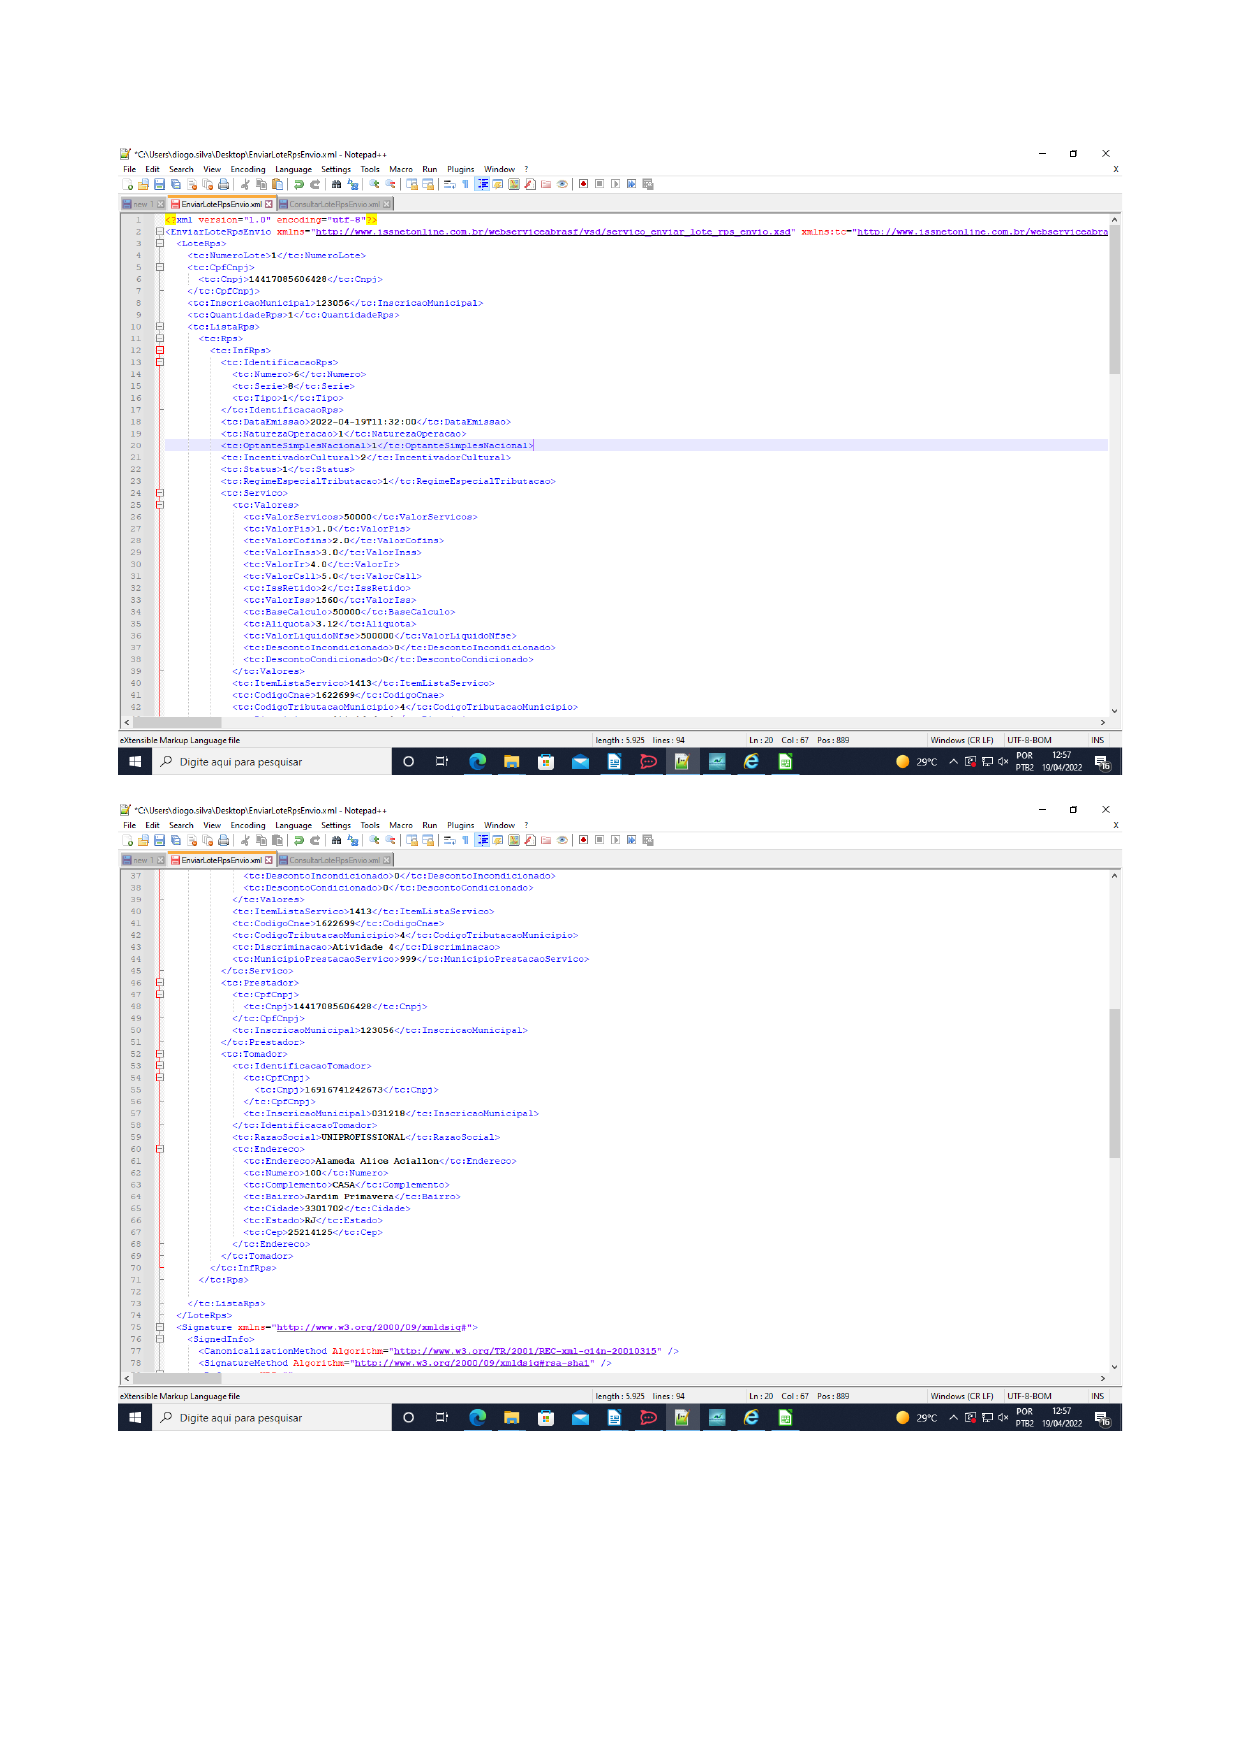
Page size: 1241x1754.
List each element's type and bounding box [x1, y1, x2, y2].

picture [118, 146, 1123, 775]
picture [118, 803, 1123, 1431]
